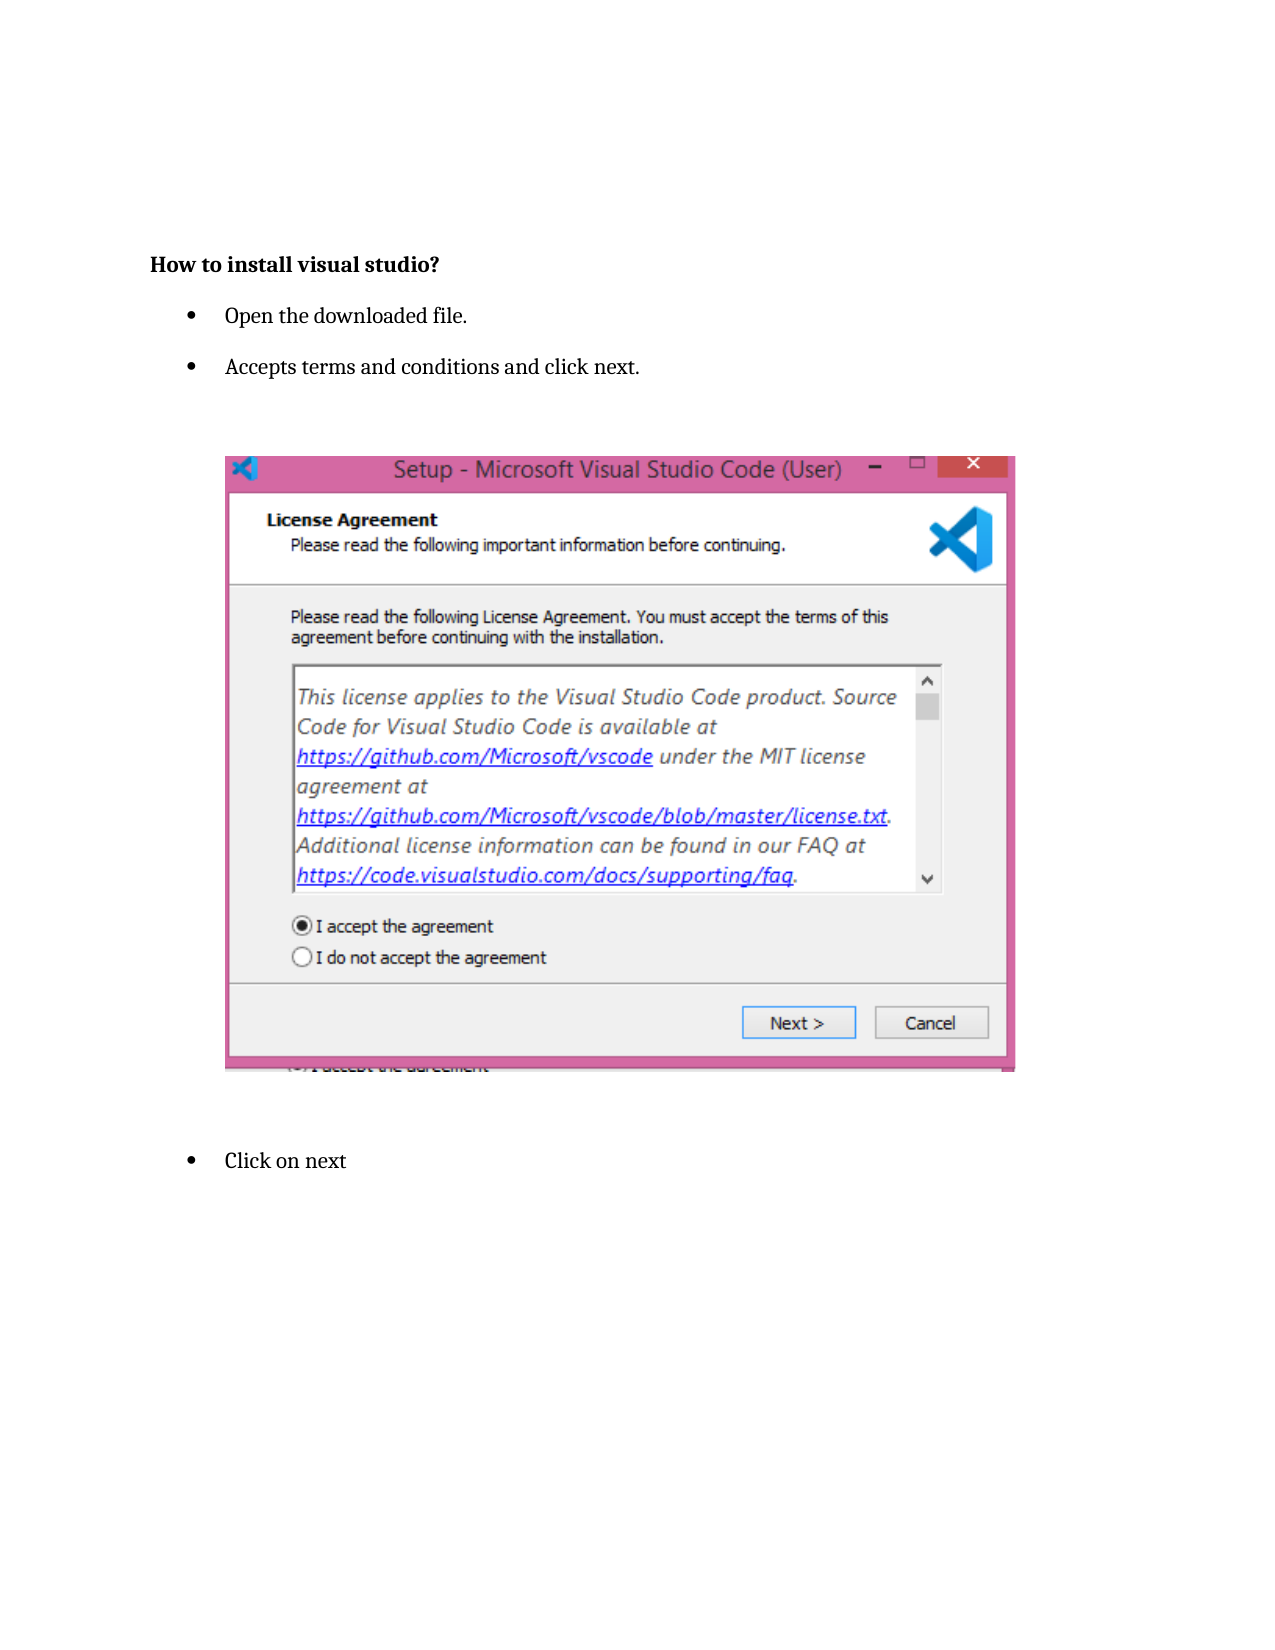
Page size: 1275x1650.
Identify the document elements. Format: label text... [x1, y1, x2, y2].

picture [225, 456, 1016, 1072]
list Open the downloaded file. [187, 303, 1125, 329]
list Click on next [187, 1148, 1125, 1174]
list Accepts terms and conditions and click next. [187, 354, 1125, 381]
subtitle How to install visual studio? [150, 252, 1125, 278]
